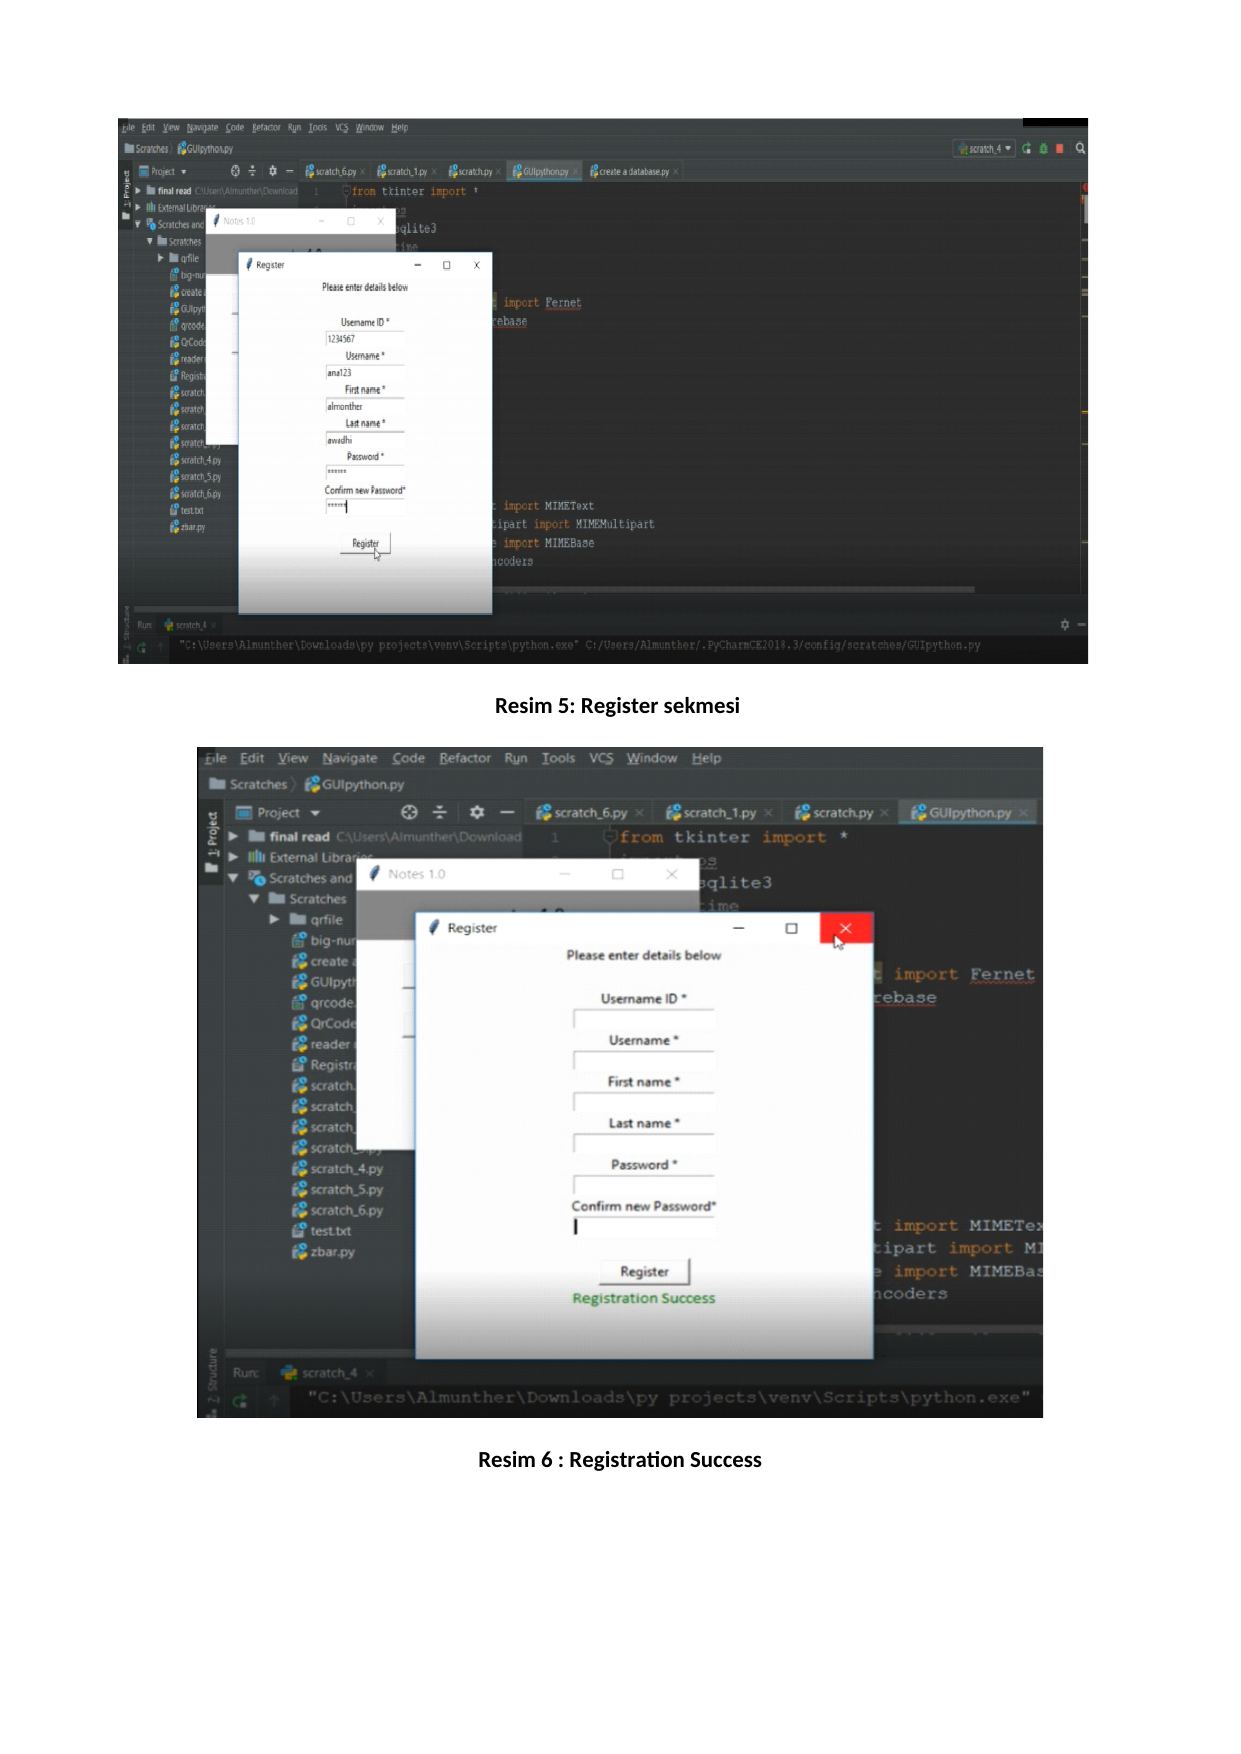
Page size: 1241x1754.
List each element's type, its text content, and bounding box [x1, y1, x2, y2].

text Resim 5: Register sekmesi [118, 691, 1122, 719]
text Resim 6 : Registration Success [118, 1445, 1122, 1473]
